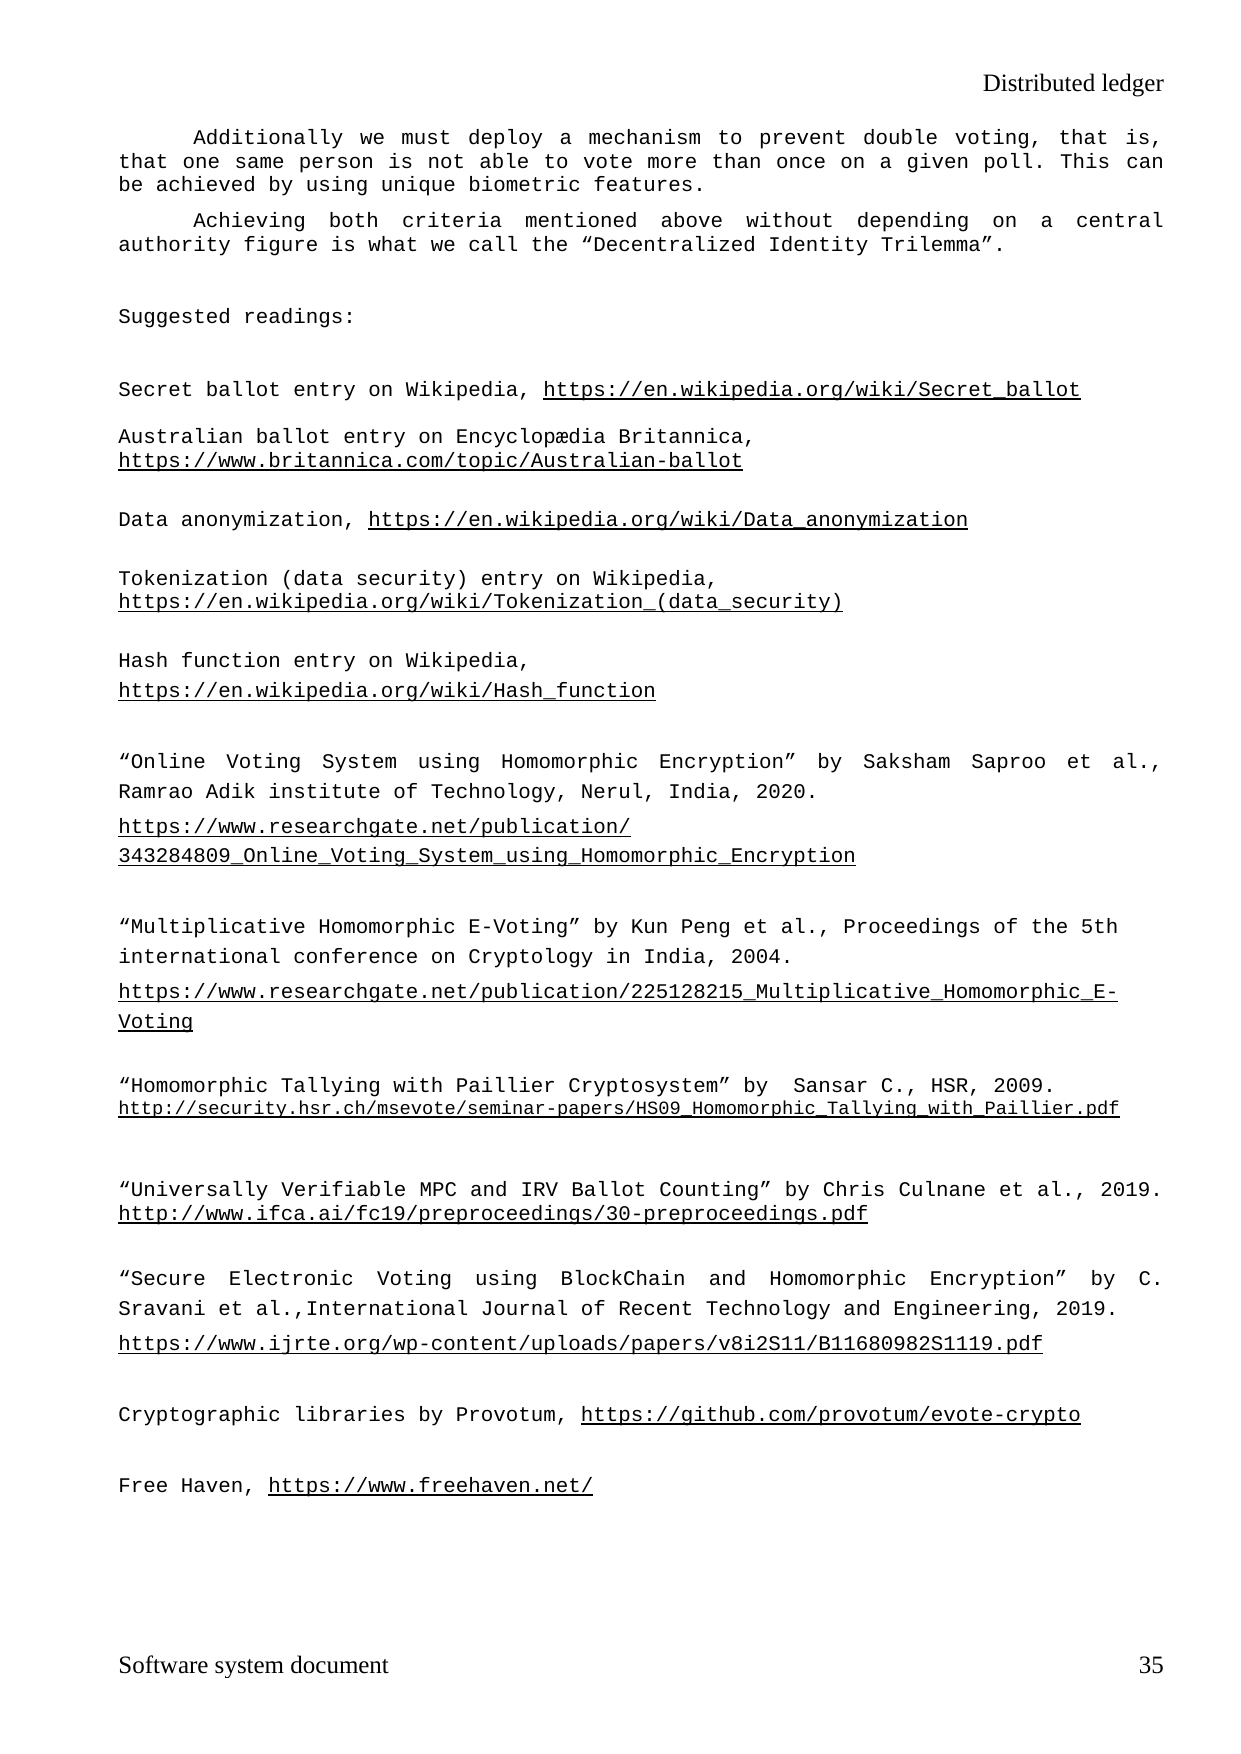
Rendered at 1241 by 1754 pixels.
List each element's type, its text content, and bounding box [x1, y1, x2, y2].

text https://www.britannica.com/topic/Australian-ballot [118, 450, 1164, 473]
text Hash function entry on Wikipedia, [118, 651, 1164, 674]
text “Universally Verifiable MPC and IRV Ballot Counting” by Chris Culnane et al., 2019. http://www.ifca.ai/fc19/preproceedings/30-preproceedings.pdf [118, 1179, 1164, 1227]
text “Secure Electronic Voting using BlockChain and Homomorphic Encryption” by C. Sravani et al.,International Journal of Recent Technology and Engineering, 2019. [118, 1262, 1164, 1321]
text Additionally we must deploy a mechanism to prevent double voting, that is, that one same person is not able to vote more than once on a given poll. This can be achieved by using unique biometric features. [118, 127, 1164, 198]
text Free Haven, https://www.freehaven.net/ [118, 1469, 1164, 1498]
text Achieving both criteria mentioned above without depending on a central authority figure is what we call the “Decentralized Identity Trilemma”. [118, 211, 1164, 258]
text https://www.researchgate.net/publication/225128215_Multiplicative_Homomorphic_E-Voting [118, 975, 1164, 1034]
text Data anonymization, https://en.wikipedia.org/wiki/Data_anonymization [118, 509, 1164, 532]
text Australian ballot entry on Encyclopædia Britannica, [118, 426, 1164, 450]
text Tokenization (data security) entry on Wikipedia, [118, 568, 1164, 591]
text “Homomorphic Tallying with Paillier Cryptosystem” by Sansar C., HSR, 2009. [118, 1075, 1164, 1099]
text Suggested readings: [118, 306, 1164, 330]
text https://en.wikipedia.org/wiki/Hash_function [118, 674, 1164, 704]
text https://www.ijrte.org/wp-content/uploads/papers/v8i2S11/B11680982S1119.pdf [118, 1327, 1164, 1356]
text https://en.wikipedia.org/wiki/Tokenization_(data_security) [118, 591, 1164, 615]
text http://security.hsr.ch/msevote/seminar-papers/HS09_Homomorphic_Tallying_with_Paillier.pdf [118, 1099, 1164, 1120]
text Secret ballot entry on Wikipedia, https://en.wikipedia.org/wiki/Secret_ballot [118, 379, 1164, 402]
text “Online Voting System using Homomorphic Encryption” by Saksham Saproo et al., Ramrao Adik institute of Technology, Nerul, India, 2020. [118, 745, 1164, 804]
text https://www.researchgate.net/publication/343284809_Online_Voting_System_using_Homomorphic_Encryption [118, 810, 1164, 869]
text Cryptographic libraries by Provotum, https://github.com/provotum/evote-crypto [118, 1398, 1164, 1427]
text “Multiplicative Homomorphic E-Voting” by Kun Peng et al., Proceedings of the 5th international conference on Cryptology in India, 2004. [118, 910, 1164, 969]
